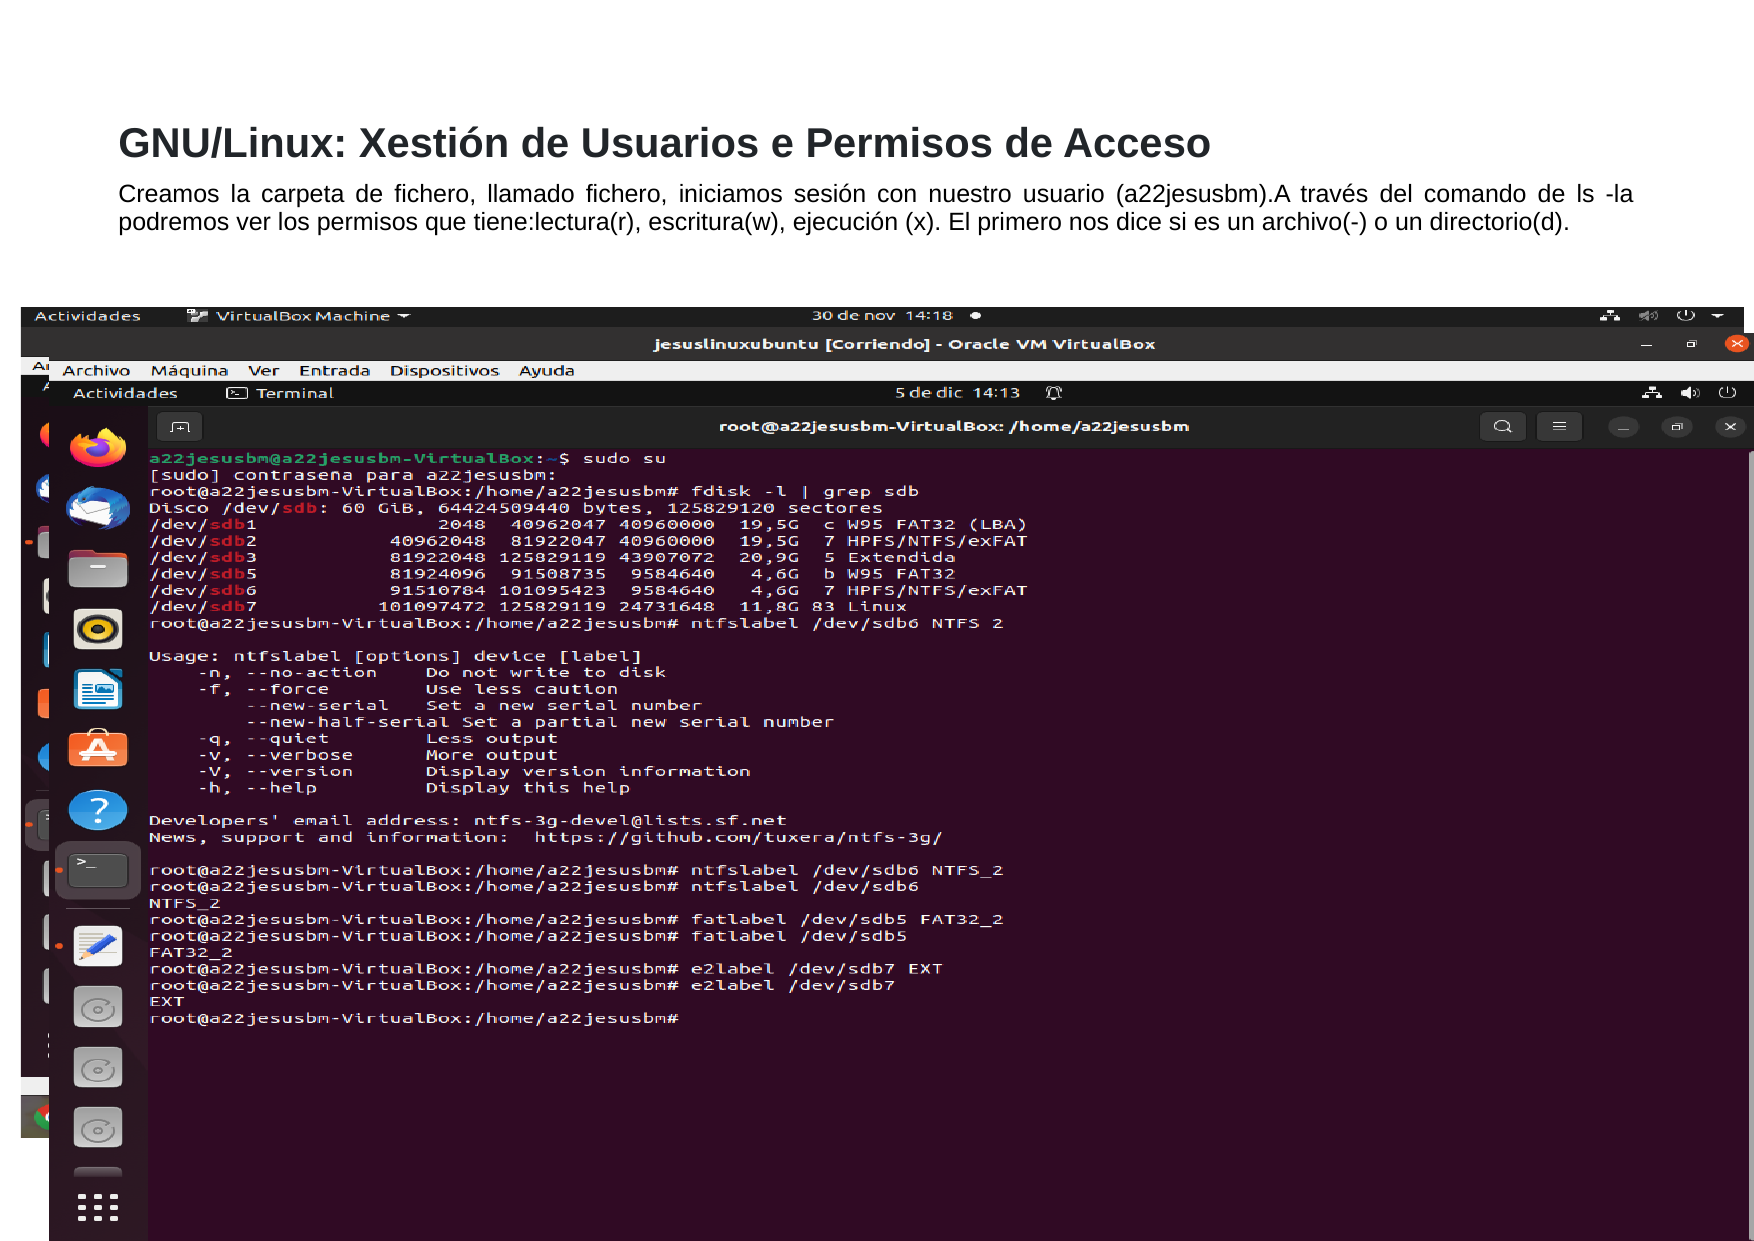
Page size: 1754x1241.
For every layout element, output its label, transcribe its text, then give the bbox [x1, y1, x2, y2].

text Creamos la carpeta de fichero, llamado fichero, iniciamos sesión con nuestro usuario (a22jesusbm).A través del comando de ls -la podremos ver los permisos que tiene:lectura(r), escritura(w), ejecución (x). El primero nos dice si es un archivo(-) o un directorio(d). [118, 178, 1636, 236]
subtitle GNU/Linux: Xestión de Usuarios e Permisos de Acceso [118, 118, 1636, 166]
picture [20, 307, 1754, 1241]
